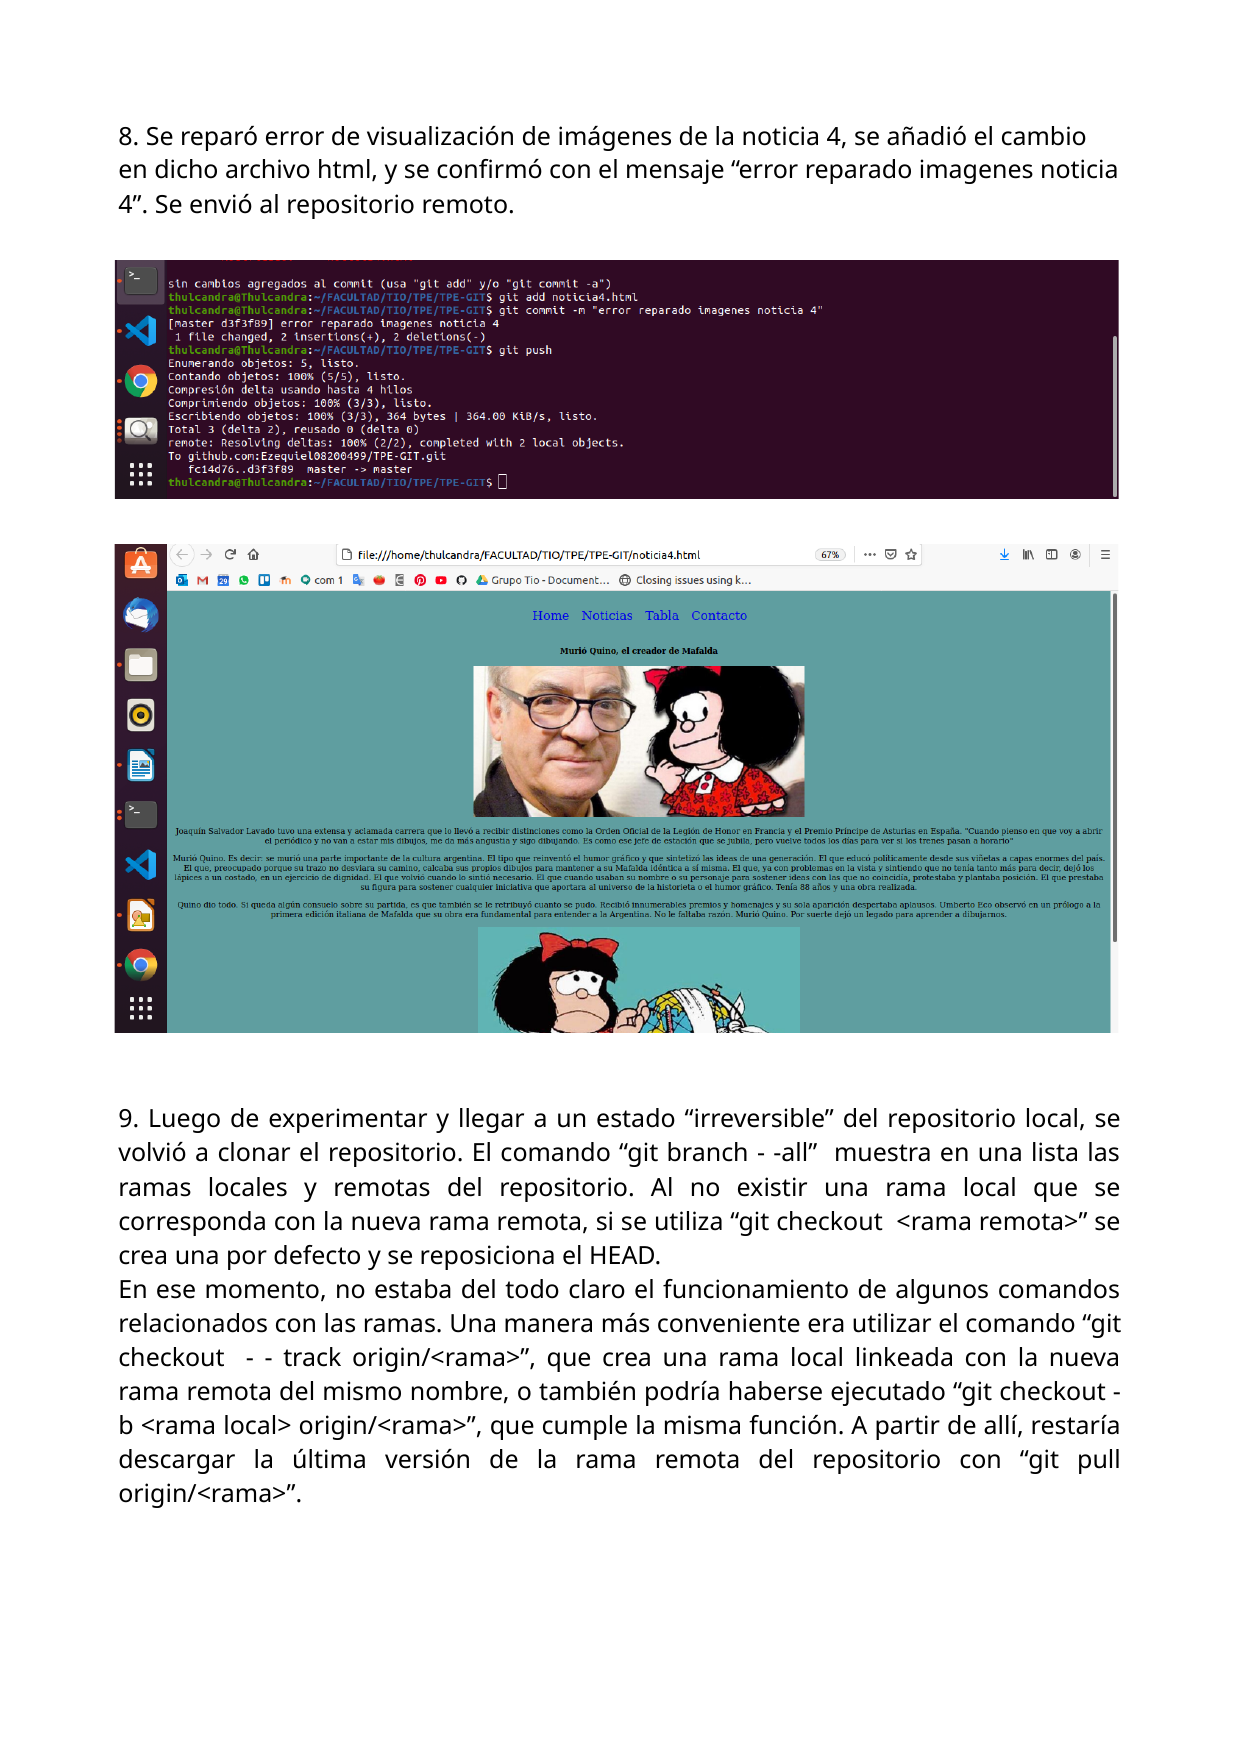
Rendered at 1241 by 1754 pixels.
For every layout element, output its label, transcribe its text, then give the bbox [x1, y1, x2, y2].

text En ese momento, no estaba del todo claro el funcionamiento de algunos comandos relacionados con las ramas. Una manera más conveniente era utilizar el comando “git checkout - - track origin/<rama>”, que crea una rama local linkeada con la nueva rama remota del mismo nombre, o también podría haberse ejecutado “git checkout -b <rama local> origin/<rama>”, que cumple la misma función. A partir de allí, restaría descargar la última versión de la rama remota del repositorio con “git pull origin/<rama>”. [118, 1271, 1122, 1510]
text 9. Luego de experimentar y llegar a un estado “irreversible” del repositorio local, se volvió a clonar el repositorio. El comando “git branch - -all” muestra en una lista las ramas locales y remotas del repositorio. Al no existir una rama local que se corresponda con la nueva rama remota, si se utiliza “git checkout <rama remota>” se crea una por defecto y se reposiciona el HEAD. [118, 1101, 1122, 1271]
picture [114, 544, 1119, 1033]
text 8. Se reparó error de visualización de imágenes de la noticia 4, se añadió el cambio en dicho archivo html, y se confirmó con el mensaje “error reparado imagenes noticia 4”. Se envió al repositorio remoto. [118, 118, 1122, 220]
picture [114, 260, 1119, 499]
